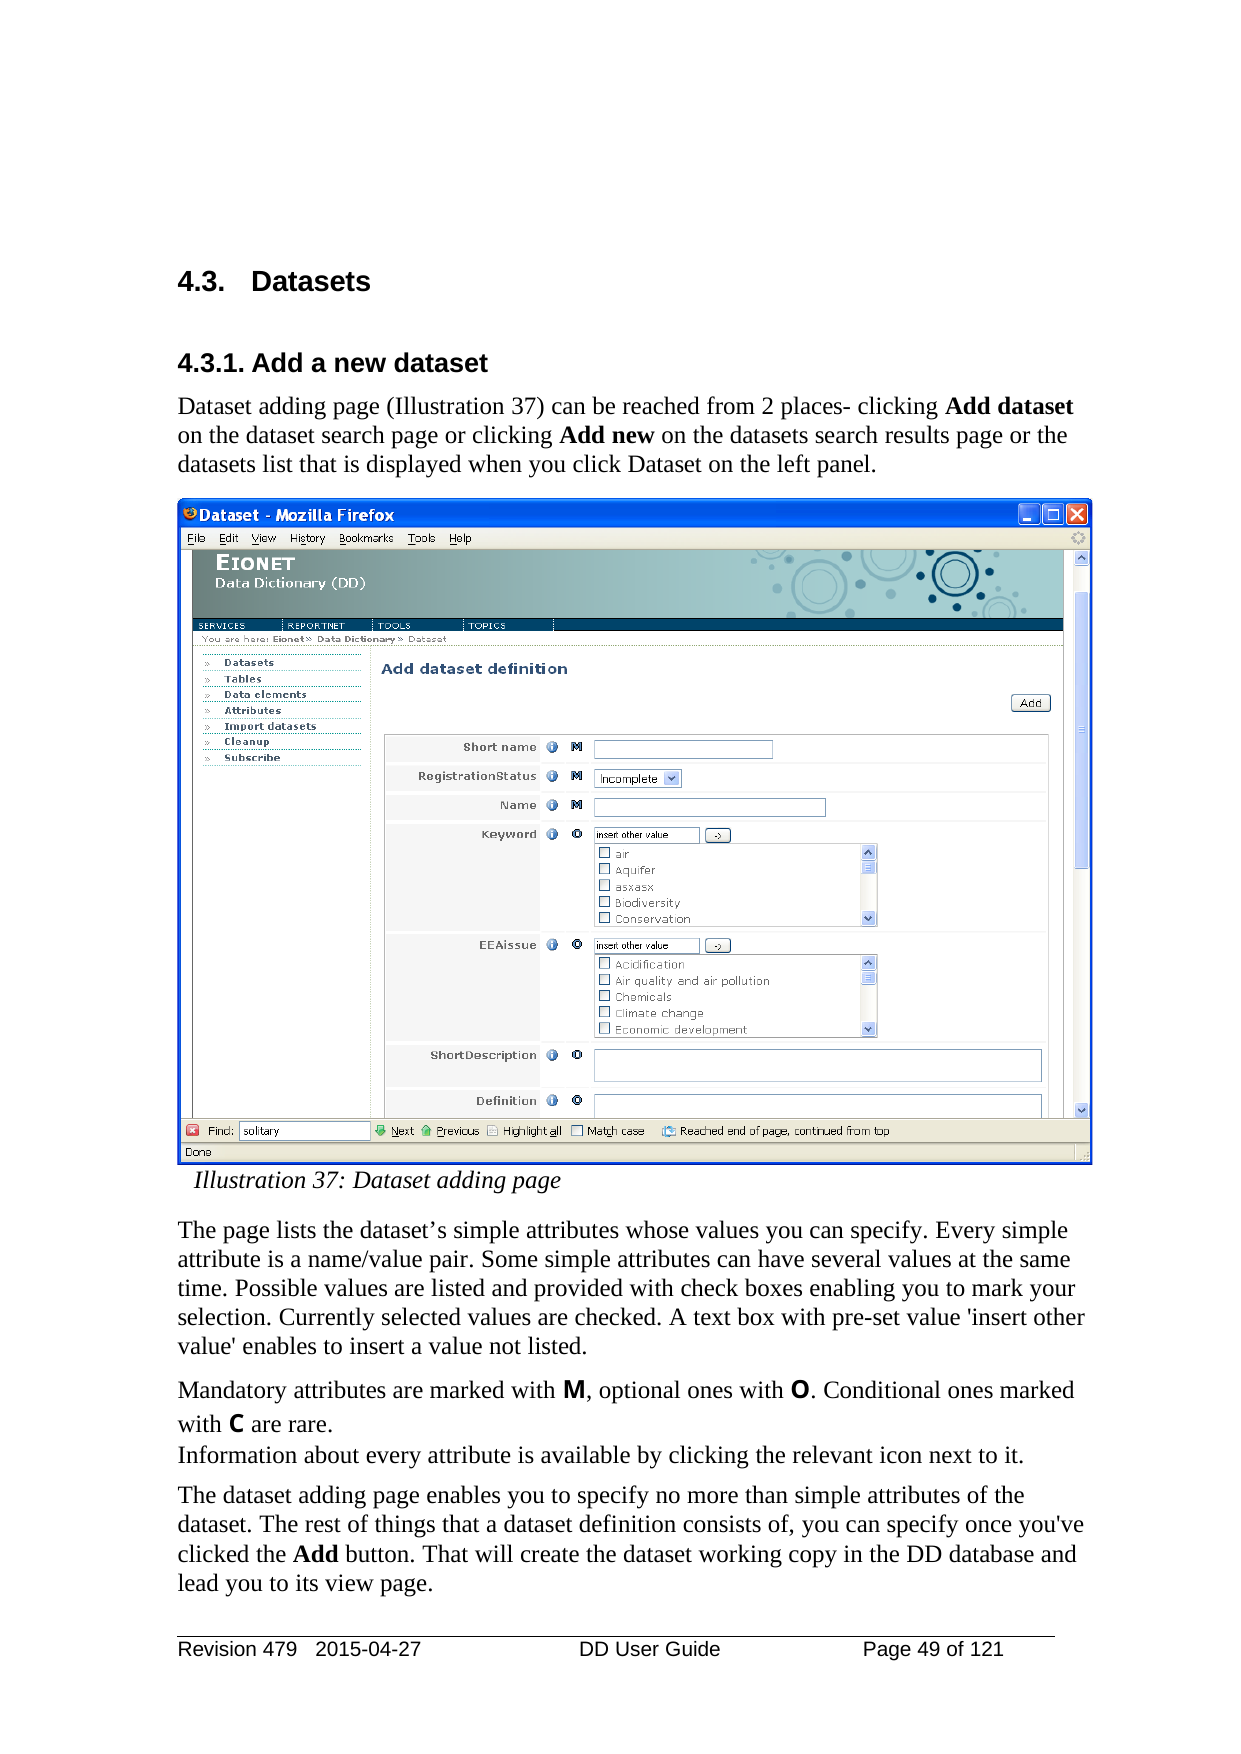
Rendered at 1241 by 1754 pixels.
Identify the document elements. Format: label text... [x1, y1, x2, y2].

text Illustration 37: Dataset adding page [194, 1165, 1076, 1194]
text Mandatory attributes are marked with M, optional ones with O. Conditional ones marked with C are rare. Information about every attribute is available by clicking the relevant icon next to it. [177, 1372, 1092, 1468]
subtitle Add a new dataset [177, 347, 1092, 378]
picture [177, 498, 1093, 1165]
text The dataset adding page enables you to specify no more than simple attributes of the dataset. The rest of things that a dataset definition consists of, you can specify once you've clicked the Add button. That will create the dataset working copy in the DD database and lead you to its view page. [177, 1480, 1092, 1597]
text Dataset adding page (Illustration 37) can be reached from 2 places- clicking Add dataset on the dataset search page or clicking Add new on the datasets search results page or the datasets list that is displayed when you click Dataset on the left panel. [177, 391, 1092, 478]
subtitle Datasets [177, 264, 1092, 298]
text The page lists the dataset’s simple attributes whose values you can specify. Every simple attribute is a name/value pair. Some simple attributes can have several values at the same time. Possible values are listed and provided with check boxes enabling you to mark your selection. Currently selected values are checked. A text box with pre-set value 'insert other value' enables to insert a value not listed. [177, 1214, 1092, 1360]
